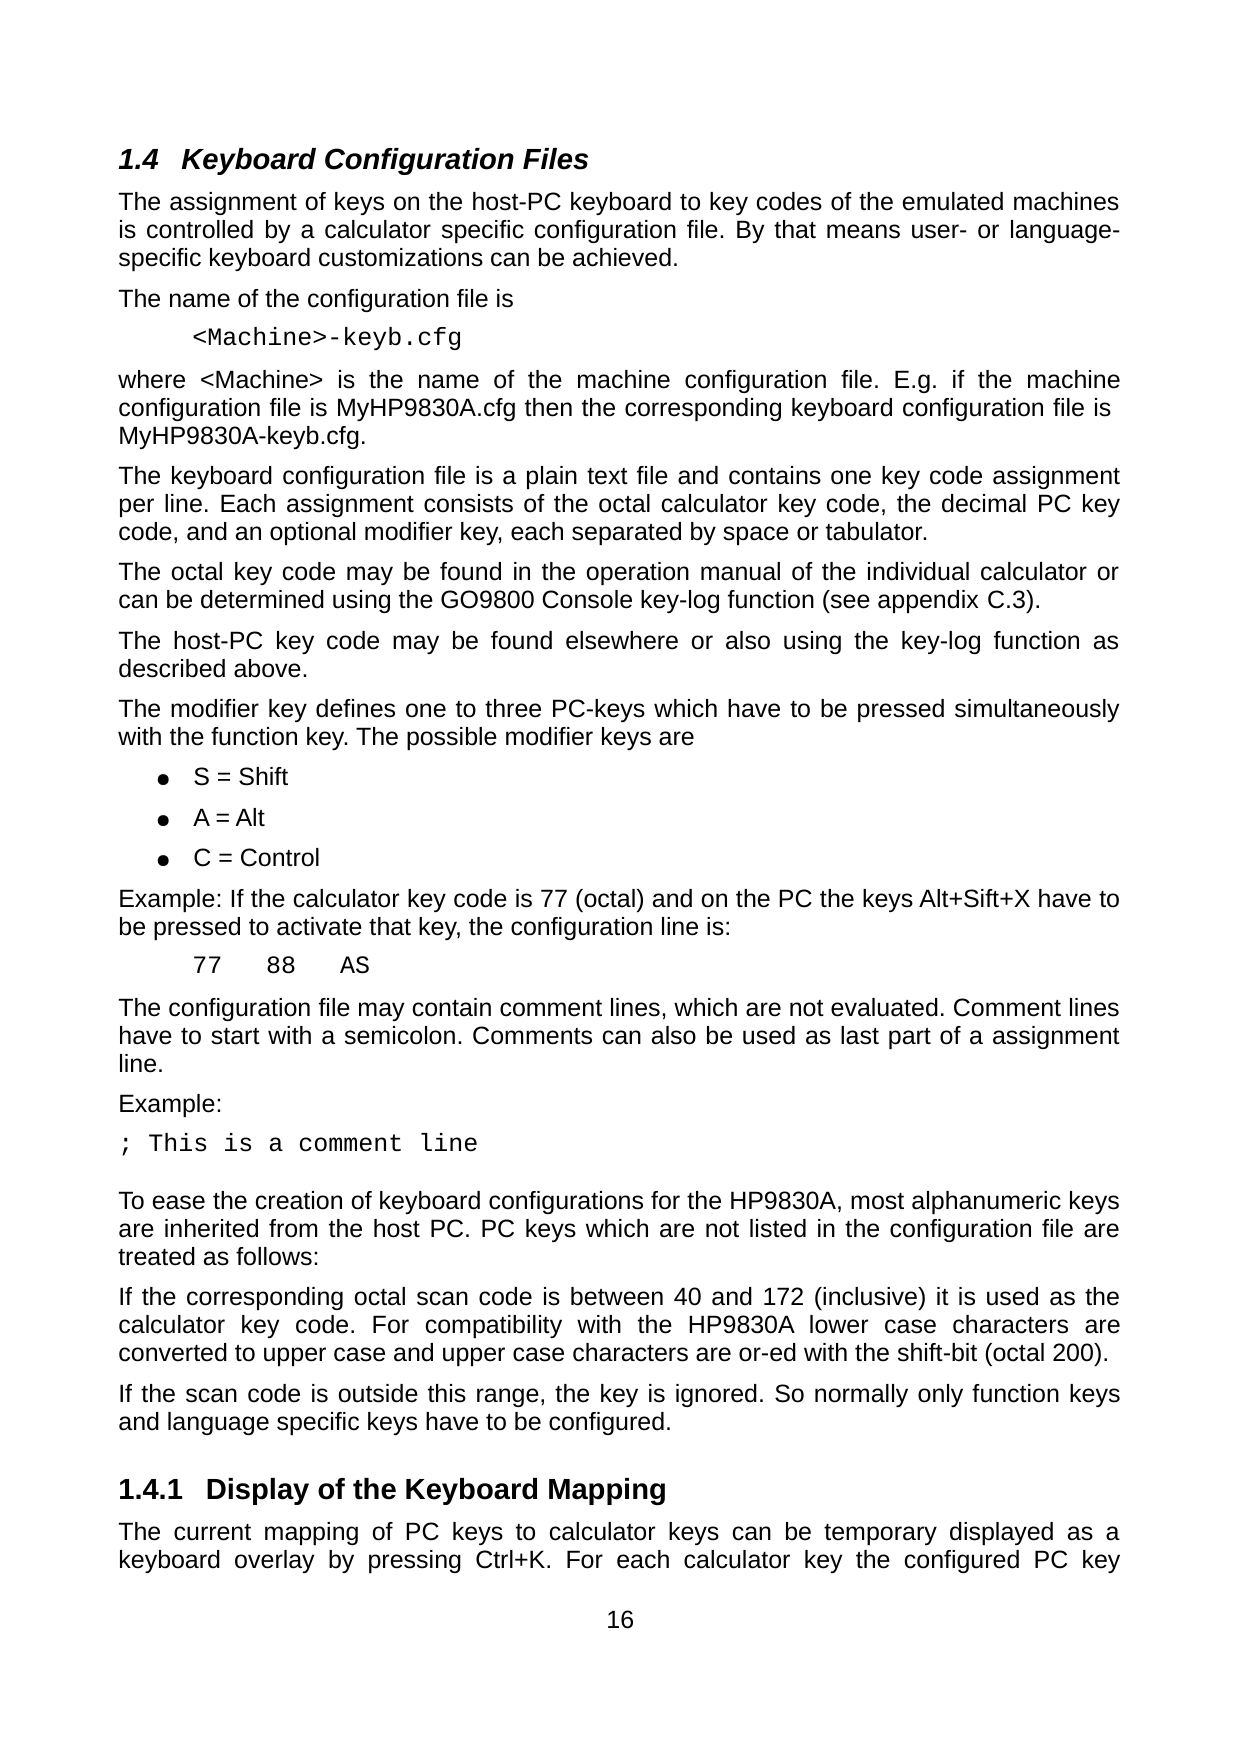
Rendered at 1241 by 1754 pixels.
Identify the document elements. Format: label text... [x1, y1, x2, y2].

text where <Machine> is the name of the machine configuration file. E.g. if the machine configuration file is MyHP9830A.cfg then the corresponding keyboard configuration file is MyHP9830A-keyb.cfg. [118, 366, 1122, 449]
text The keyboard configuration file is a plain text file and contains one key code assignment per line. Each assignment consists of the octal calculator key code, the decimal PC key code, and an optional modifier key, each separated by space or tabulator. [118, 462, 1122, 546]
list C = Control [156, 844, 1122, 872]
text To ease the creation of keyboard configurations for the HP9830A, most alphanumeric keys are inherited from the host PC. PC keys which are not listed in the configuration file are treated as follows: [118, 1187, 1122, 1271]
text The octal key code may be found in the operation manual of the individual calculator or can be determined using the GO9800 Console key-log function (see appendix C.3). [118, 558, 1122, 614]
list A = Alt [156, 804, 1122, 832]
text If the corresponding octal scan code is between 40 and 172 (inclusive) it is used as the calculator key code. For compatibility with the HP9830A lower case characters are converted to upper case and upper case characters are or-ed with the shift-bit (octal 200). [118, 1283, 1122, 1367]
text 77 88 AS [118, 953, 1122, 981]
text The current mapping of PC keys to calculator keys can be temporary displayed as a keyboard overlay by pressing Ctrl+K. For each calculator key the configured PC key [118, 1518, 1122, 1574]
subtitle Display of the Keyboard Mapping [118, 1473, 1122, 1505]
text Example: [118, 1090, 1122, 1118]
text The modifier key defines one to three PC-keys which have to be pressed simultaneously with the function key. The possible modifier keys are [118, 695, 1122, 751]
text The name of the configuration file is [118, 284, 1122, 312]
text The host-PC key code may be found elsewhere or also using the key-log function as described above. [118, 627, 1122, 682]
text <Machine>-keyb.cfg [118, 325, 1122, 353]
text ; This is a comment line [118, 1130, 1122, 1159]
text Example: If the calculator key code is 77 (octal) and on the PC the keys Alt+Sift+X have to be pressed to activate that key, the configuration line is: [118, 884, 1122, 940]
text If the scan code is outside this range, the key is ignored. So normally only function keys and language specific keys have to be configured. [118, 1379, 1122, 1435]
list S = Shift [156, 763, 1122, 791]
text The configuration file may contain comment lines, which are not evaluated. Comment lines have to start with a semicolon. Comments can also be used as last part of a assignment line. [118, 994, 1122, 1077]
subtitle Keyboard Configuration Files [118, 143, 1122, 176]
text The assignment of keys on the host-PC keyboard to key codes of the emulated machines is controlled by a calculator specific configuration file. By that means user- or language-specific keyboard customizations can be achieved. [118, 188, 1122, 272]
